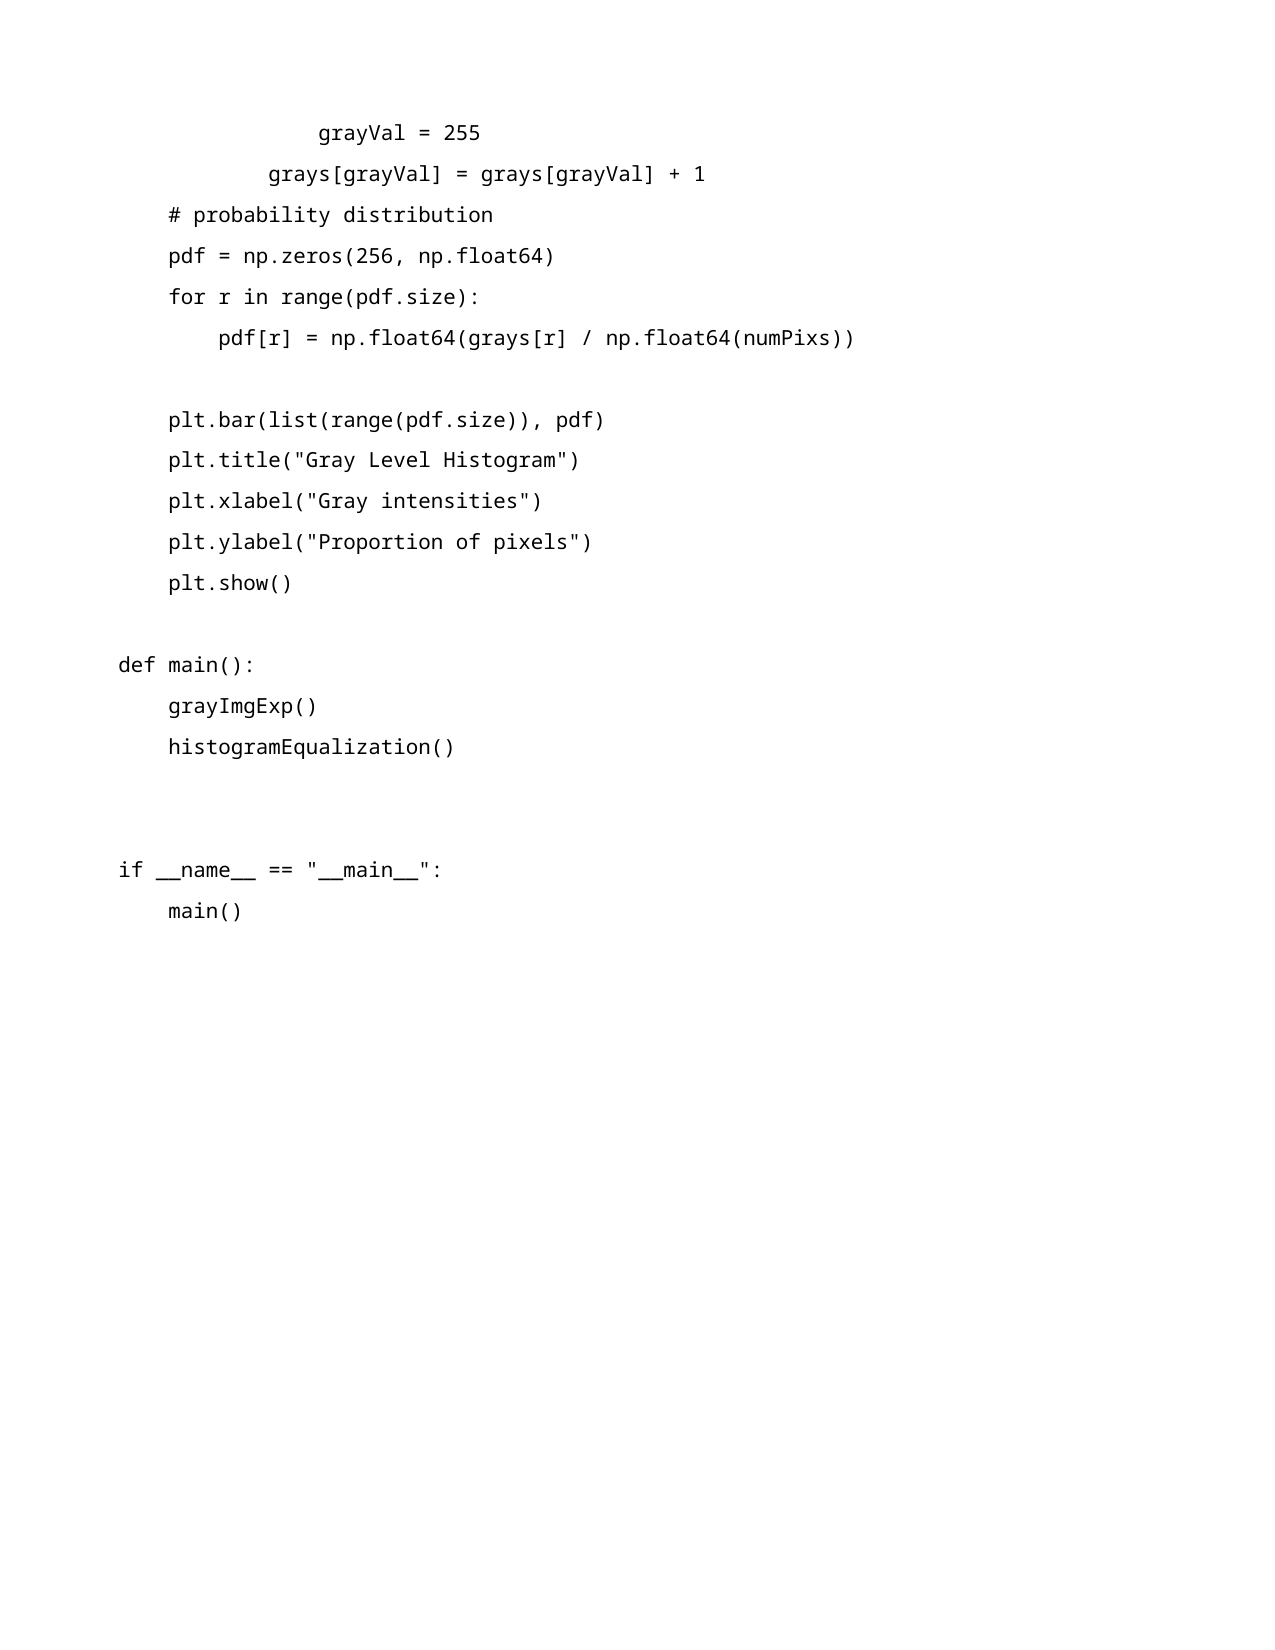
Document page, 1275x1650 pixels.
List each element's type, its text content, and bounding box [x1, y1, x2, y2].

text grayImgExp() [118, 691, 1157, 720]
text pdf[r] = np.float64(grays[r] / np.float64(numPixs)) [118, 323, 1157, 351]
text def main(): [118, 650, 1157, 679]
text histogramEqualization() [118, 732, 1157, 761]
text if __name__ == "__main__": [118, 855, 1157, 883]
text grays[grayVal] = grays[grayVal] + 1 [118, 159, 1157, 187]
text for r in range(pdf.size): [118, 282, 1157, 310]
text main() [118, 896, 1157, 924]
text plt.xlabel("Gray intensities") [118, 487, 1157, 515]
text plt.bar(list(range(pdf.size)), pdf) [118, 405, 1157, 433]
text plt.ylabel("Proportion of pixels") [118, 527, 1157, 556]
text pdf = np.zeros(256, np.float64) [118, 241, 1157, 269]
text # probability distribution [118, 200, 1157, 228]
text plt.title("Gray Level Histogram") [118, 446, 1157, 474]
text grayVal = 255 [118, 118, 1157, 147]
text plt.show() [118, 568, 1157, 597]
